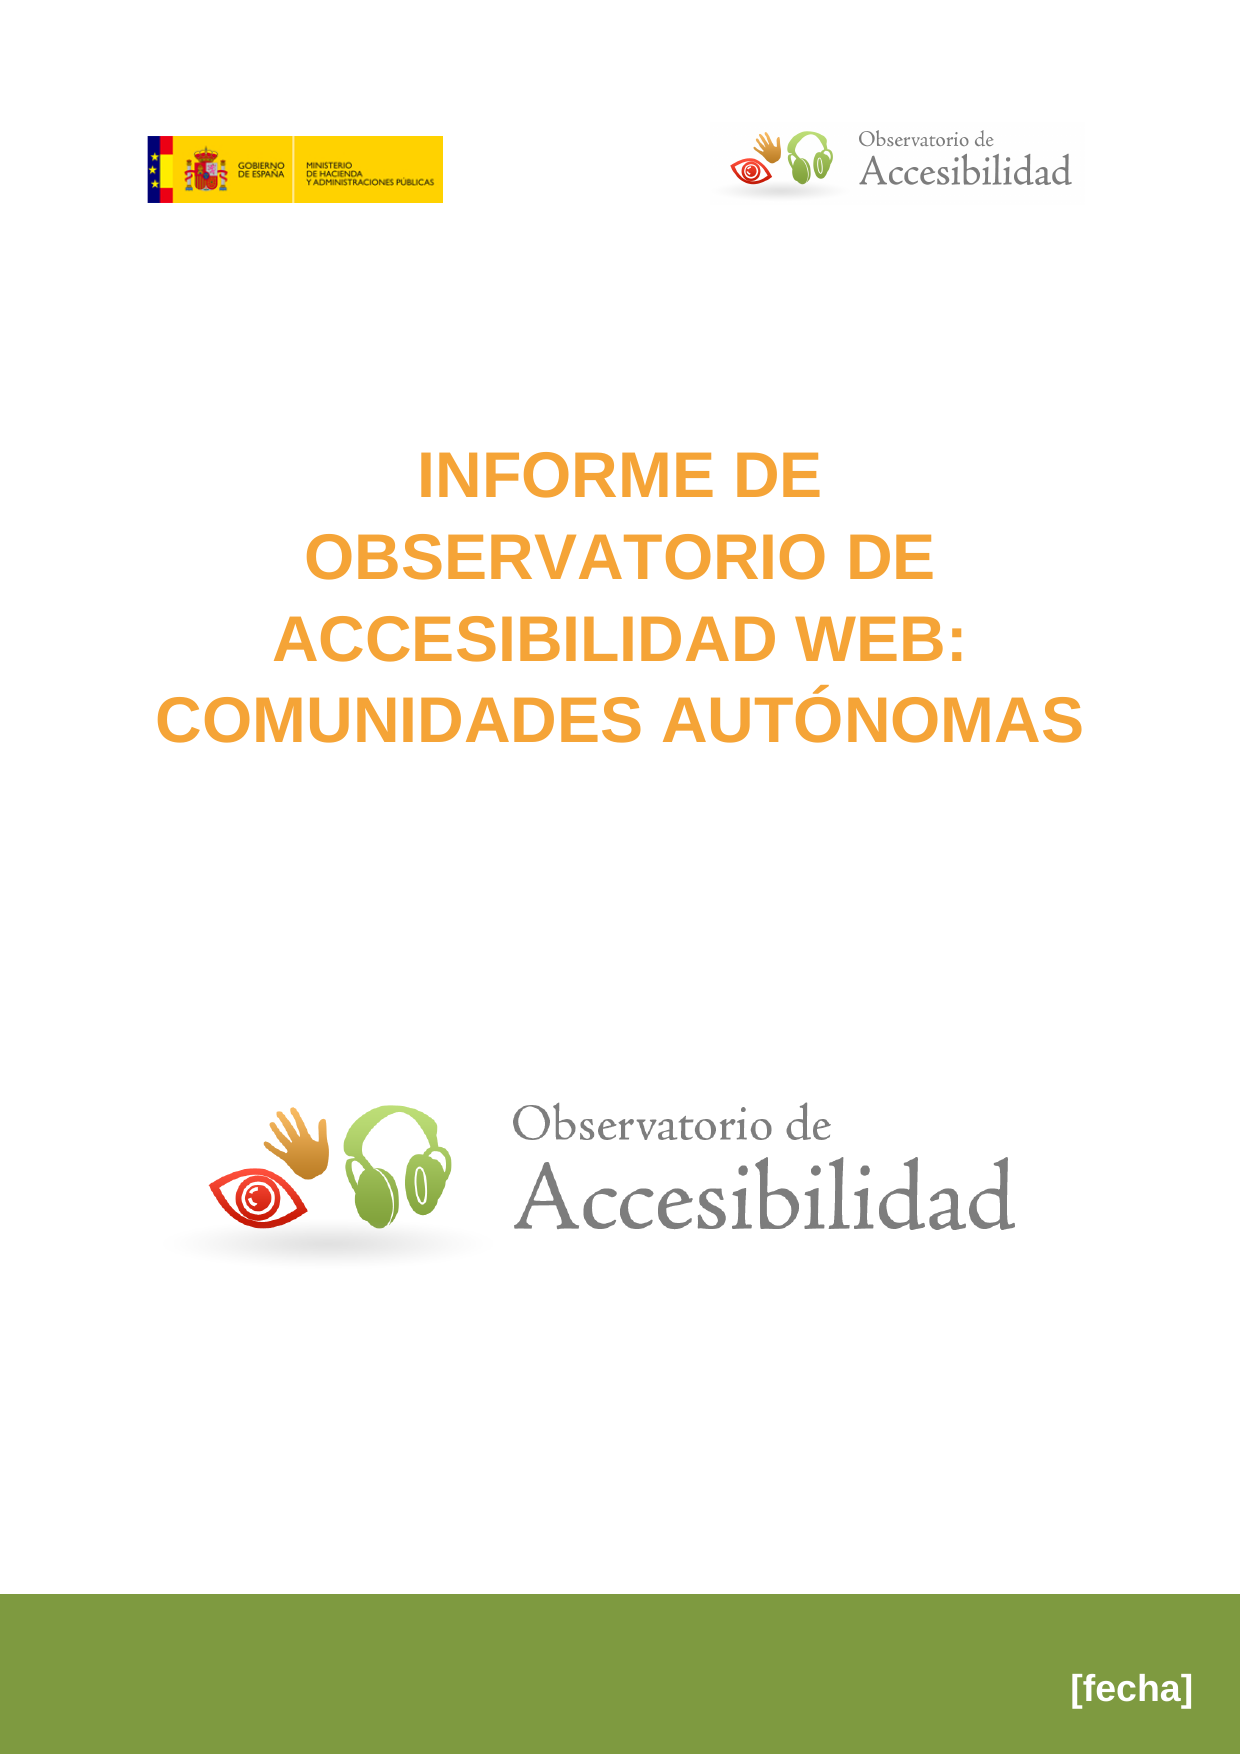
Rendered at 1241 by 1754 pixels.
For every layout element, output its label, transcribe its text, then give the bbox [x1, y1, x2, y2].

picture [147, 1063, 1167, 1288]
picture [147, 136, 443, 203]
text Informe de Observatorio de Accesibilidad Web: Comunidades Autónomas [148, 437, 1092, 757]
picture [710, 122, 1086, 205]
text [fecha] [0, 1666, 1193, 1709]
